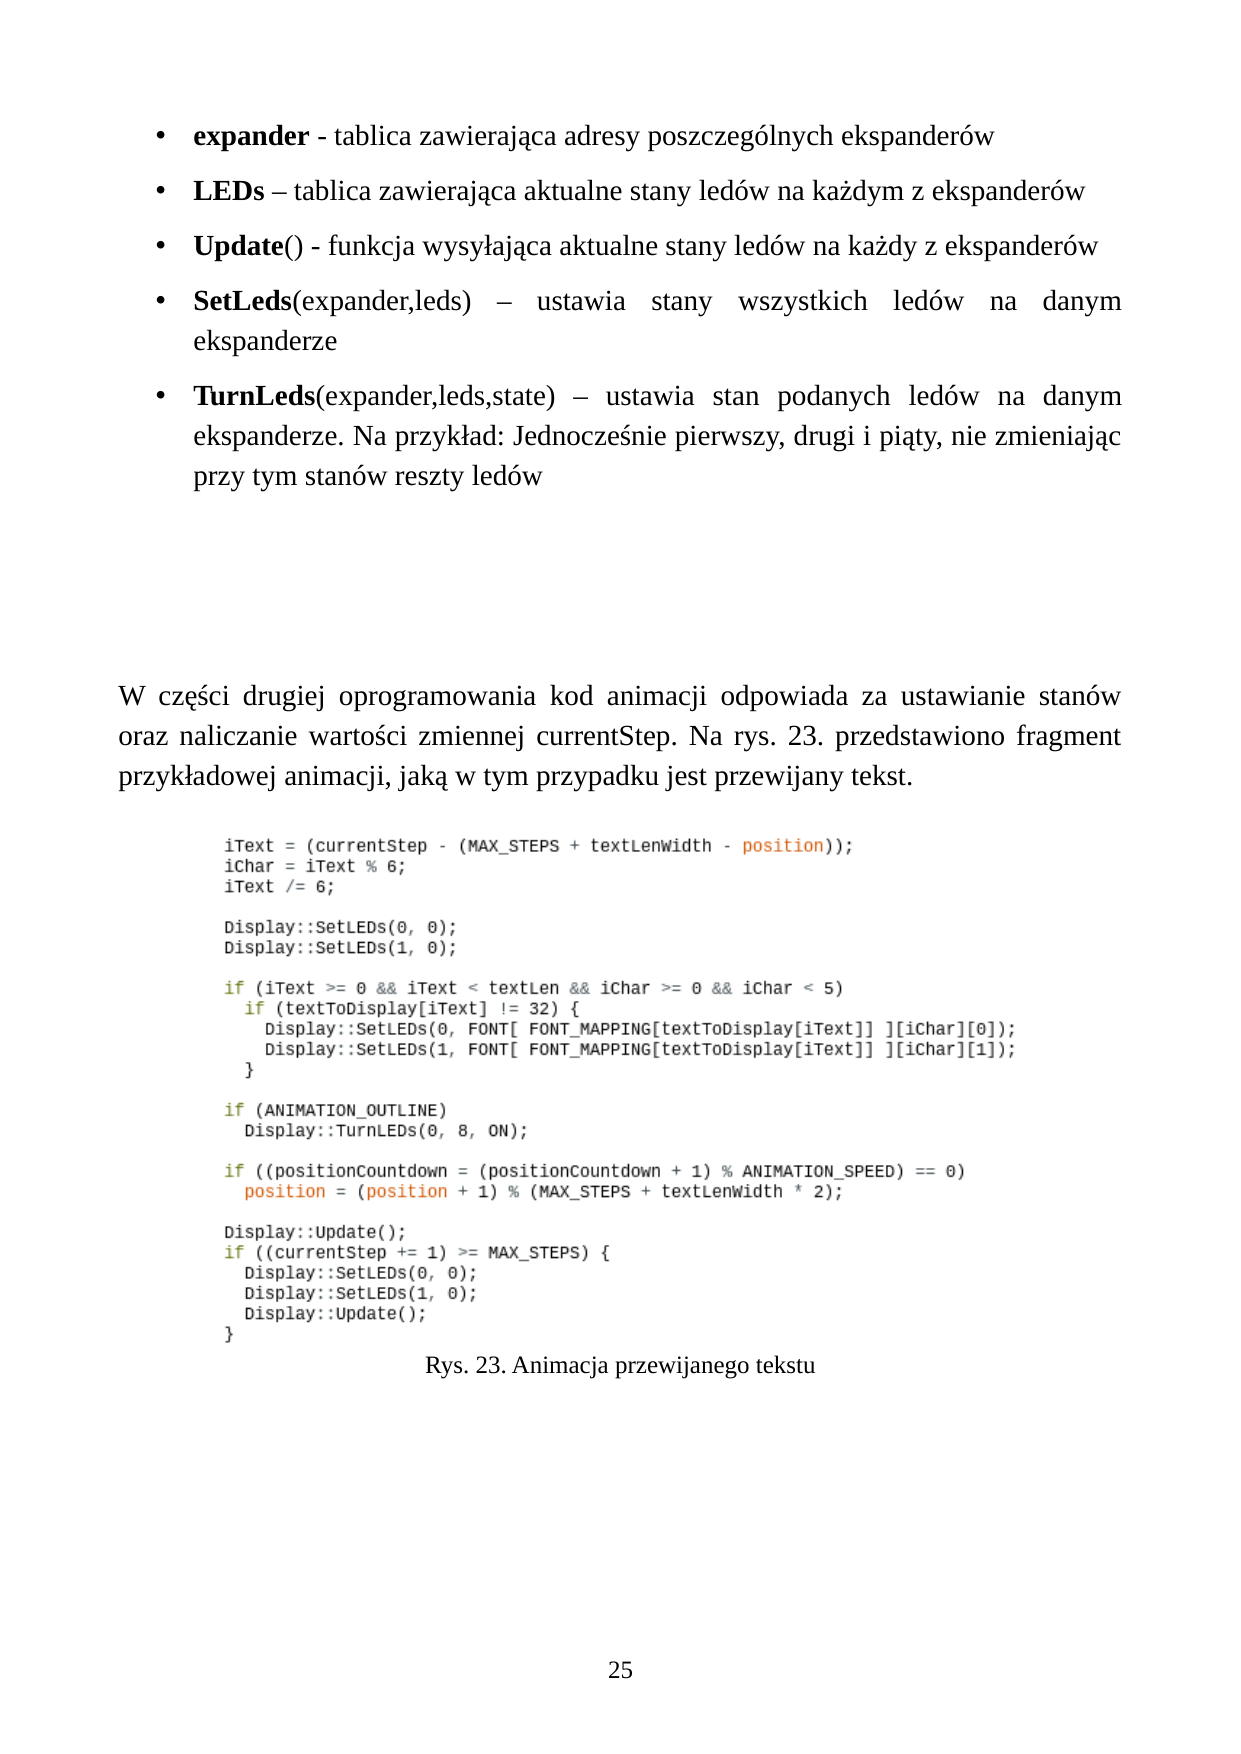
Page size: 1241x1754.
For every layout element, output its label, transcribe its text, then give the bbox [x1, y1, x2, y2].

list LEDs – tablica zawierająca aktualne stany ledów na każdym z ekspanderów [156, 173, 1122, 207]
list TurnLeds(expander,leds,state) – ustawia stan podanych ledów na danym ekspanderze. Na przykład: Jednocześnie pierwszy, drugi i piąty, nie zmieniając przy tym stanów reszty ledów [156, 378, 1122, 492]
list expander - tablica zawierająca adresy poszczególnych ekspanderów [156, 118, 1122, 152]
list SetLeds(expander,leds) – ustawia stany wszystkich ledów na danym ekspanderze [156, 283, 1122, 357]
picture [220, 833, 1020, 1350]
text W części drugiej oprogramowania kod animacji odpowiada za ustawianie stanów oraz naliczanie wartości zmiennej currentStep. Na rys. 23. przedstawiono fragment przykładowej animacji, jaką w tym przypadku jest przewijany tekst. [118, 678, 1122, 792]
list Update() - funkcja wysyłająca aktualne stany ledów na każdy z ekspanderów [156, 228, 1122, 262]
text Rys. 23. Animacja przewijanego tekstu [229, 1350, 1011, 1379]
